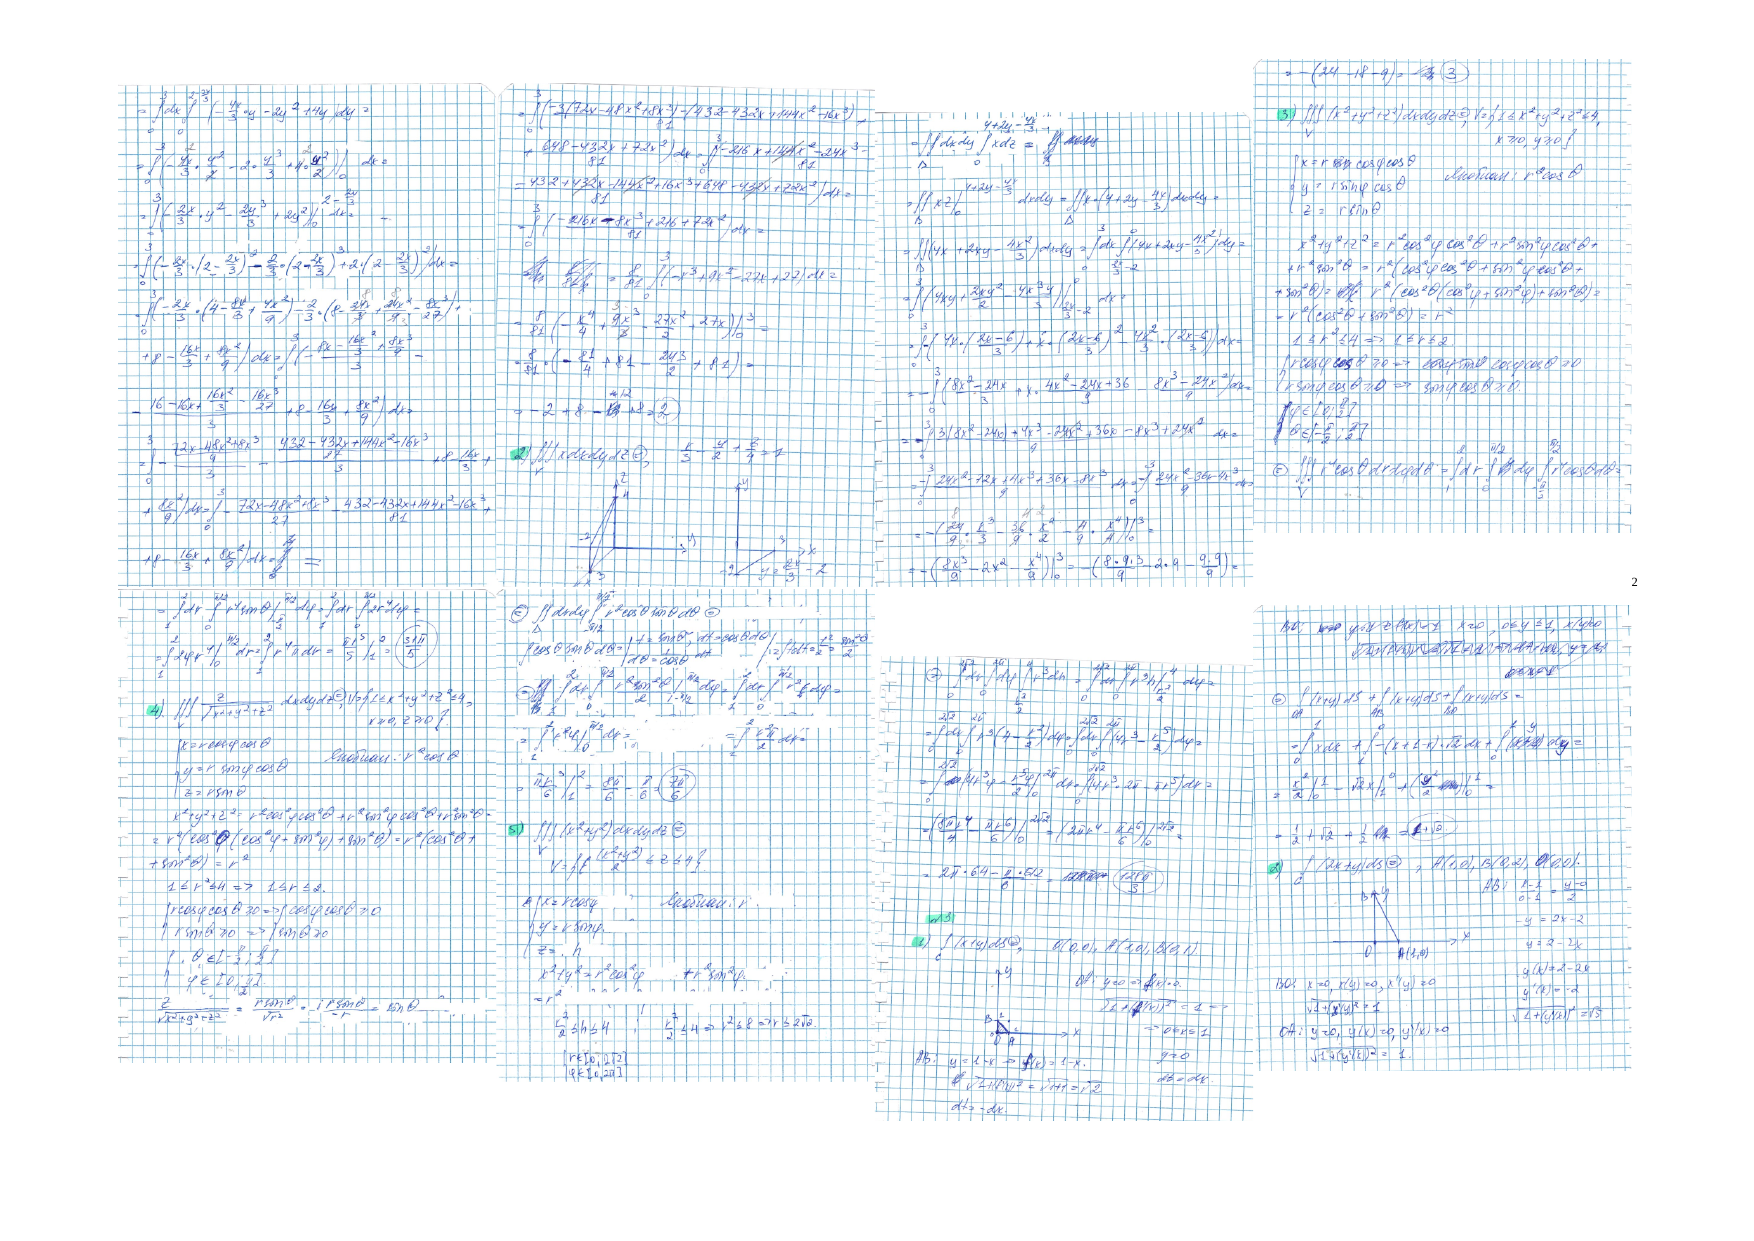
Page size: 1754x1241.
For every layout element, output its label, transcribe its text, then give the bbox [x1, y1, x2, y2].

text 2 [118, 59, 1695, 589]
picture [118, 59, 1632, 587]
picture [118, 589, 1632, 1121]
